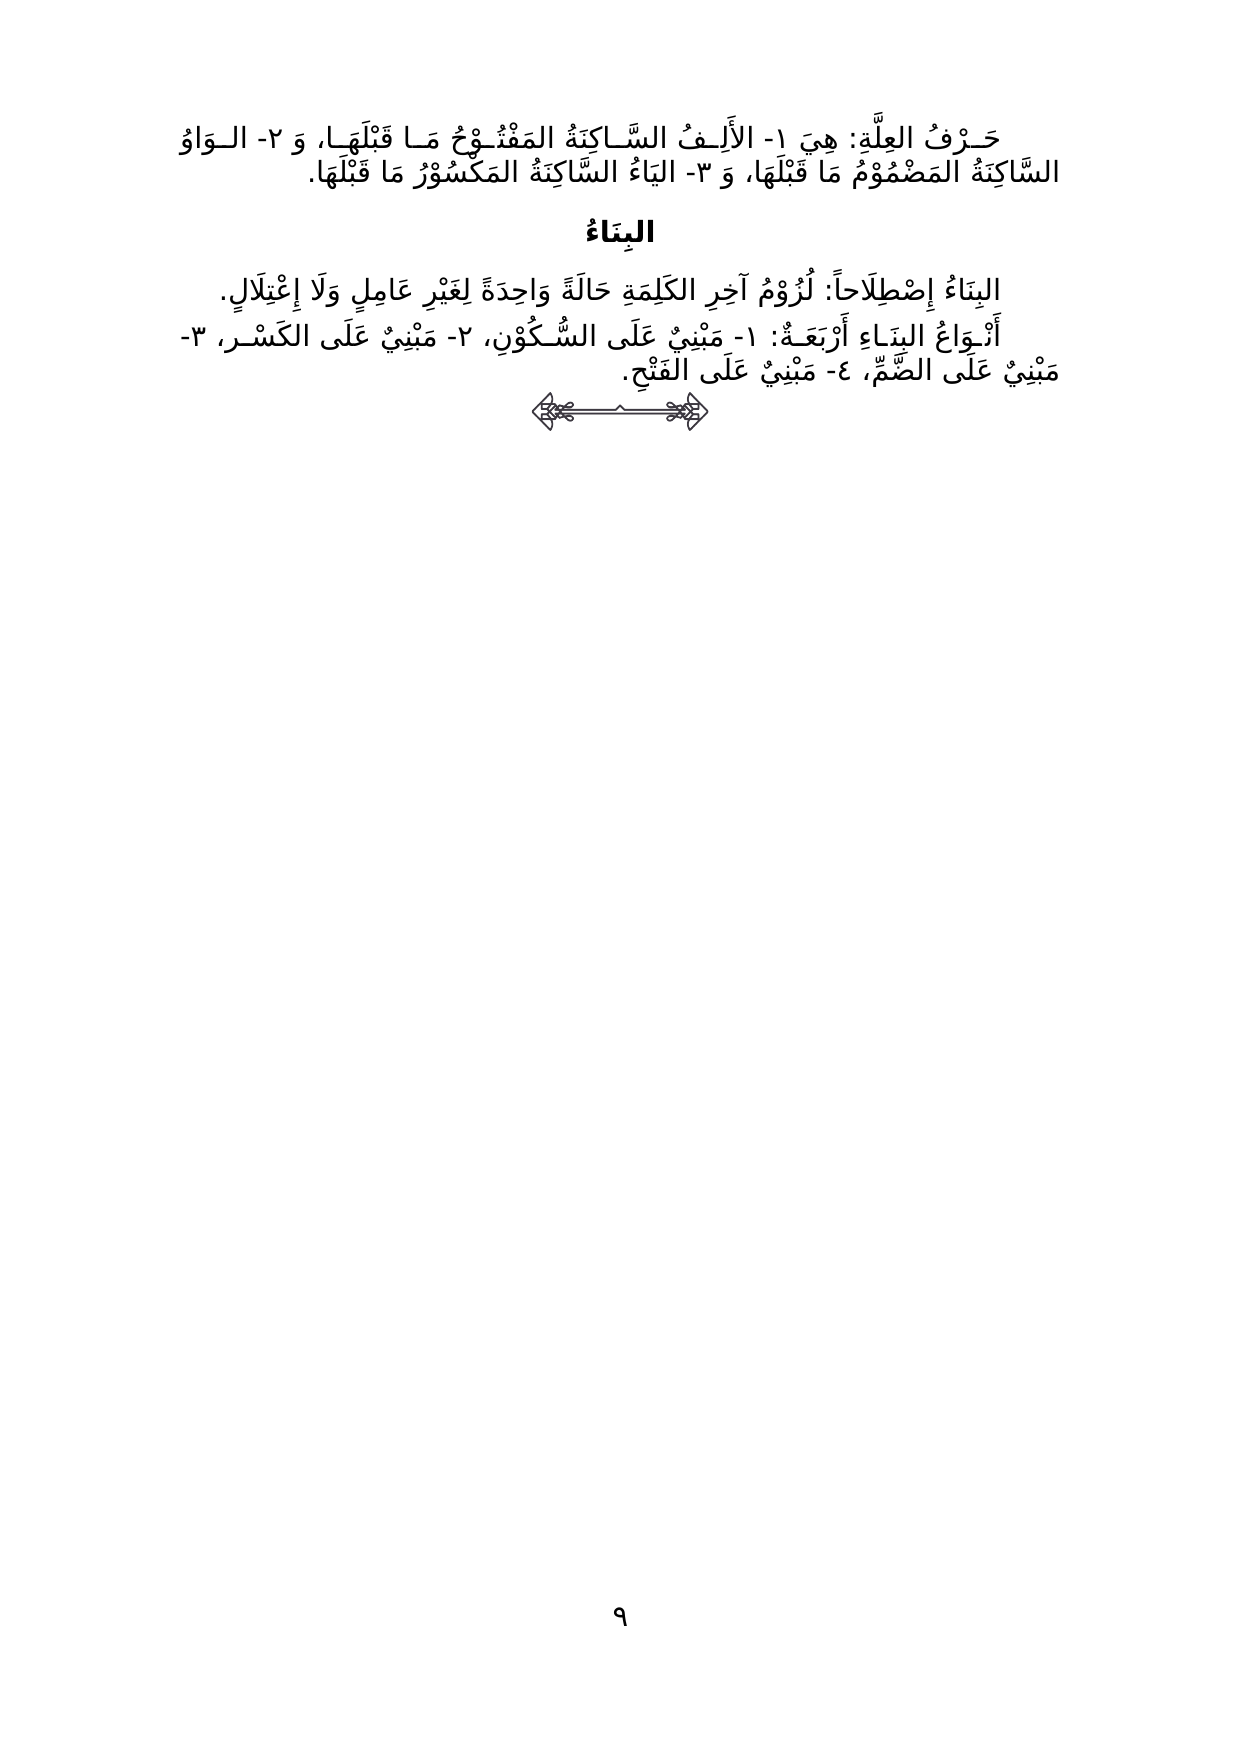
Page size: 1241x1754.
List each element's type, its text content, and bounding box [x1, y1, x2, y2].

text أَنْوَاعُ البِنَاءِ أَرْبَعَةٌ: ١- مَبْنِيٌ عَلَى السُّكُوْنِ، ٢- مَبْنِيٌ عَلَى الكَسْر، ٣- مَبْنِيٌ عَلَى الضَّمِّ، ٤- مَبْنِيٌ عَلَى الفَتْحِ. [180, 319, 1060, 387]
text حَرْفُ العِلَّةِ: هِيَ ١- الأَلِفُ السَّاكِنَةُ المَفْتُوْحُ مَا قَبْلَهَا، وَ ٢- الوَاوُ السَّاكِنَةُ المَضْمُوْمُ مَا قَبْلَهَا، وَ ٣- اليَاءُ السَّاكِنَةُ المَكْسُوْرُ مَا قَبْلَهَا. [180, 121, 1060, 189]
subtitle البِنَاءُ [180, 216, 1060, 249]
text البِنَاءُ إِصْطِلَاحاً: لُزُوْمُ آخِرِ الكَلِمَةِ حَالَةً وَاحِدَةً لِغَيْرِ عَامِلٍ وَلَا إِعْتِلَالٍ. [180, 273, 1060, 307]
picture [531, 392, 709, 431]
